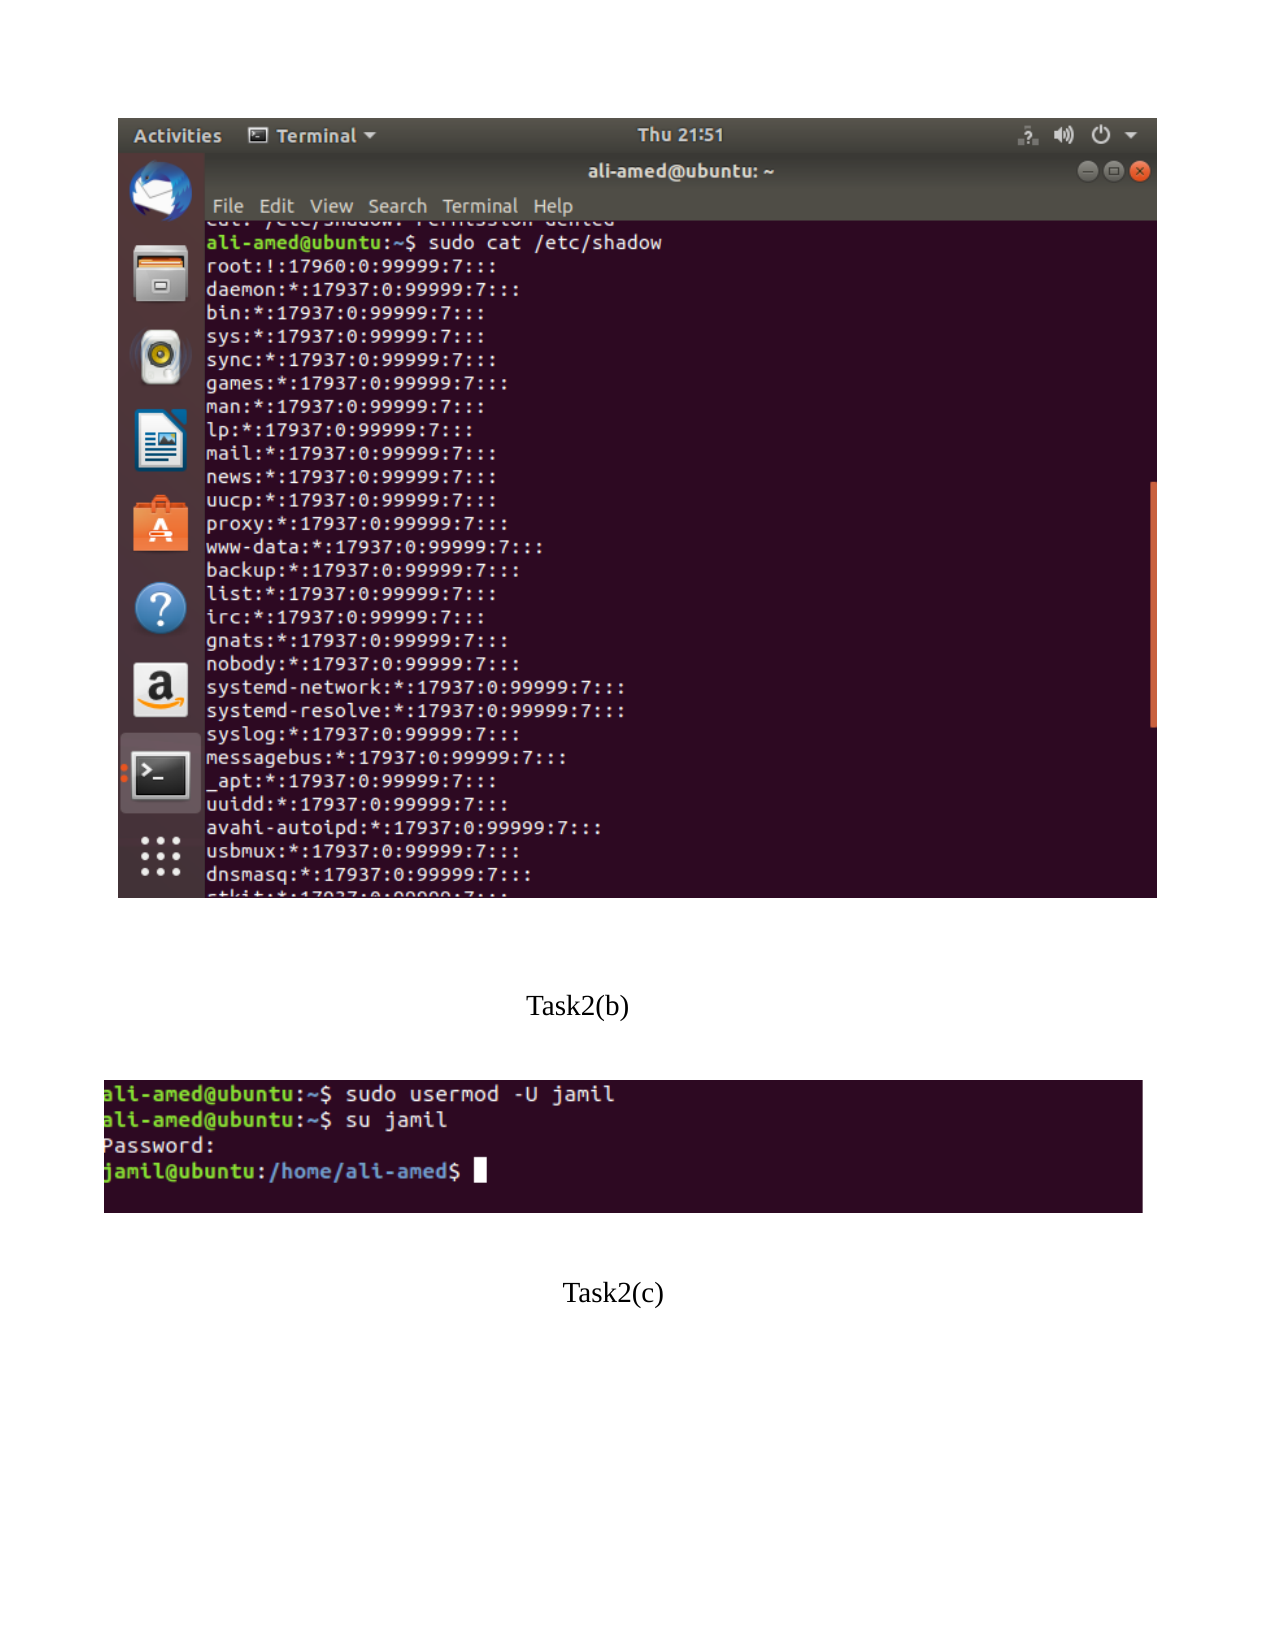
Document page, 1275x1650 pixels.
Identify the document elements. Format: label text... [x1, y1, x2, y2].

text Task2(b) [118, 988, 1157, 1022]
picture [118, 118, 1157, 898]
text Task2(c) [118, 1275, 1157, 1309]
picture [104, 1080, 1143, 1213]
